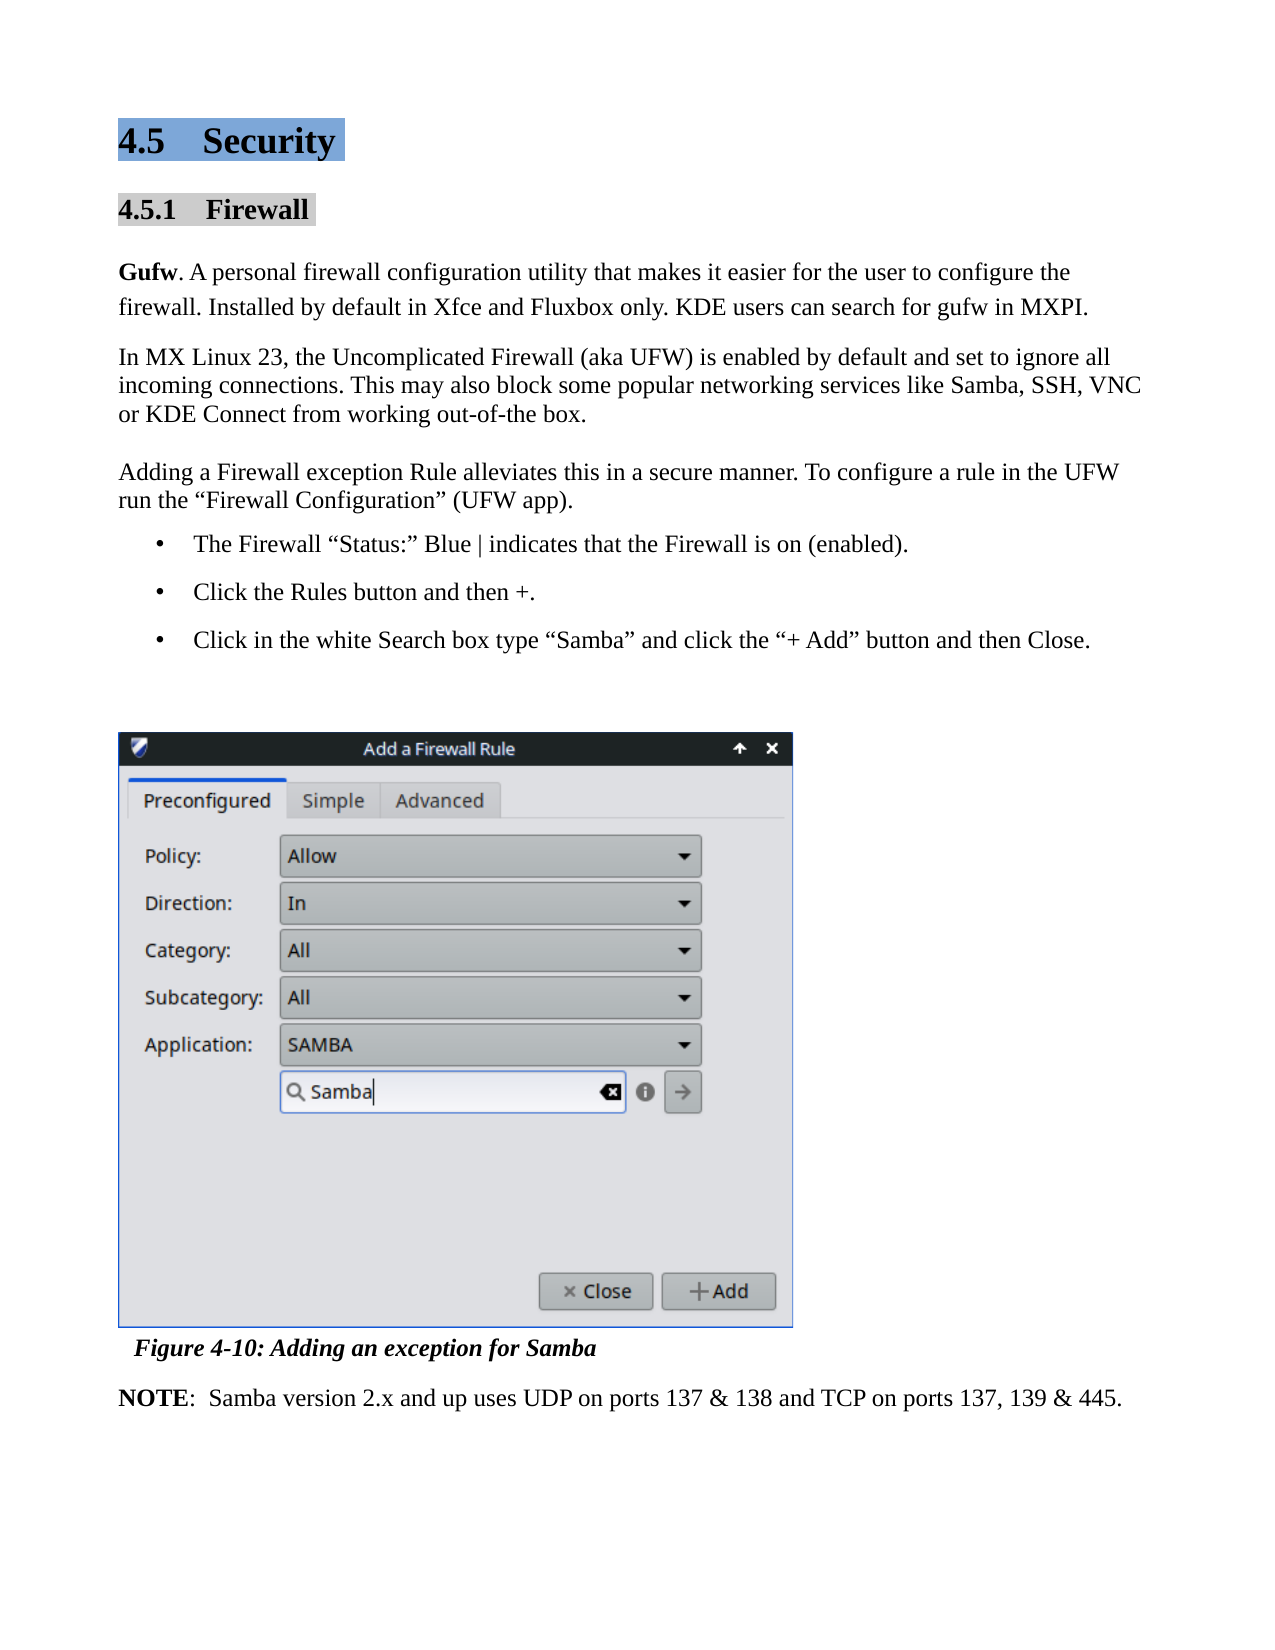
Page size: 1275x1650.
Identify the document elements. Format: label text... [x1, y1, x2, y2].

list The Firewall “Status:” Blue | indicates that the Firewall is on (enabled). [156, 529, 1157, 558]
text Adding a Firewall exception Rule alleviates this in a secure manner. To configure a rule in the UFW run the “Firewall Configuration” (UFW app). [118, 457, 1157, 514]
text Figure 4-10: Adding an exception for Samba [134, 722, 1141, 1362]
list Click in the white Search box type “Samba” and click the “+ Add” button and then Close. [156, 625, 1157, 654]
text NOTE: Samba version 2.x and up uses UDP on ports 137 & 138 and TCP on ports 137, 139 & 445. [118, 1383, 1157, 1412]
subtitle 4.5.1 Firewall [118, 192, 1141, 226]
text Gufw. A personal firewall configuration utility that makes it easier for the user to configure the firewall. Installed by default in Xfce and Fluxbox only. KDE users can search for gufw in MXPI. [118, 257, 1141, 321]
list Click the Rules button and then +. [156, 577, 1157, 606]
subtitle 4.5 Security [345, 118, 1141, 161]
picture [118, 732, 794, 1328]
text In MX Linux 23, the Uncomplicated Firewall (aka UFW) is enabled by default and set to ignore all incoming connections. This may also block some popular networking services like Samba, SSH, VNC or KDE Connect from working out-of-the box. [118, 342, 1157, 428]
